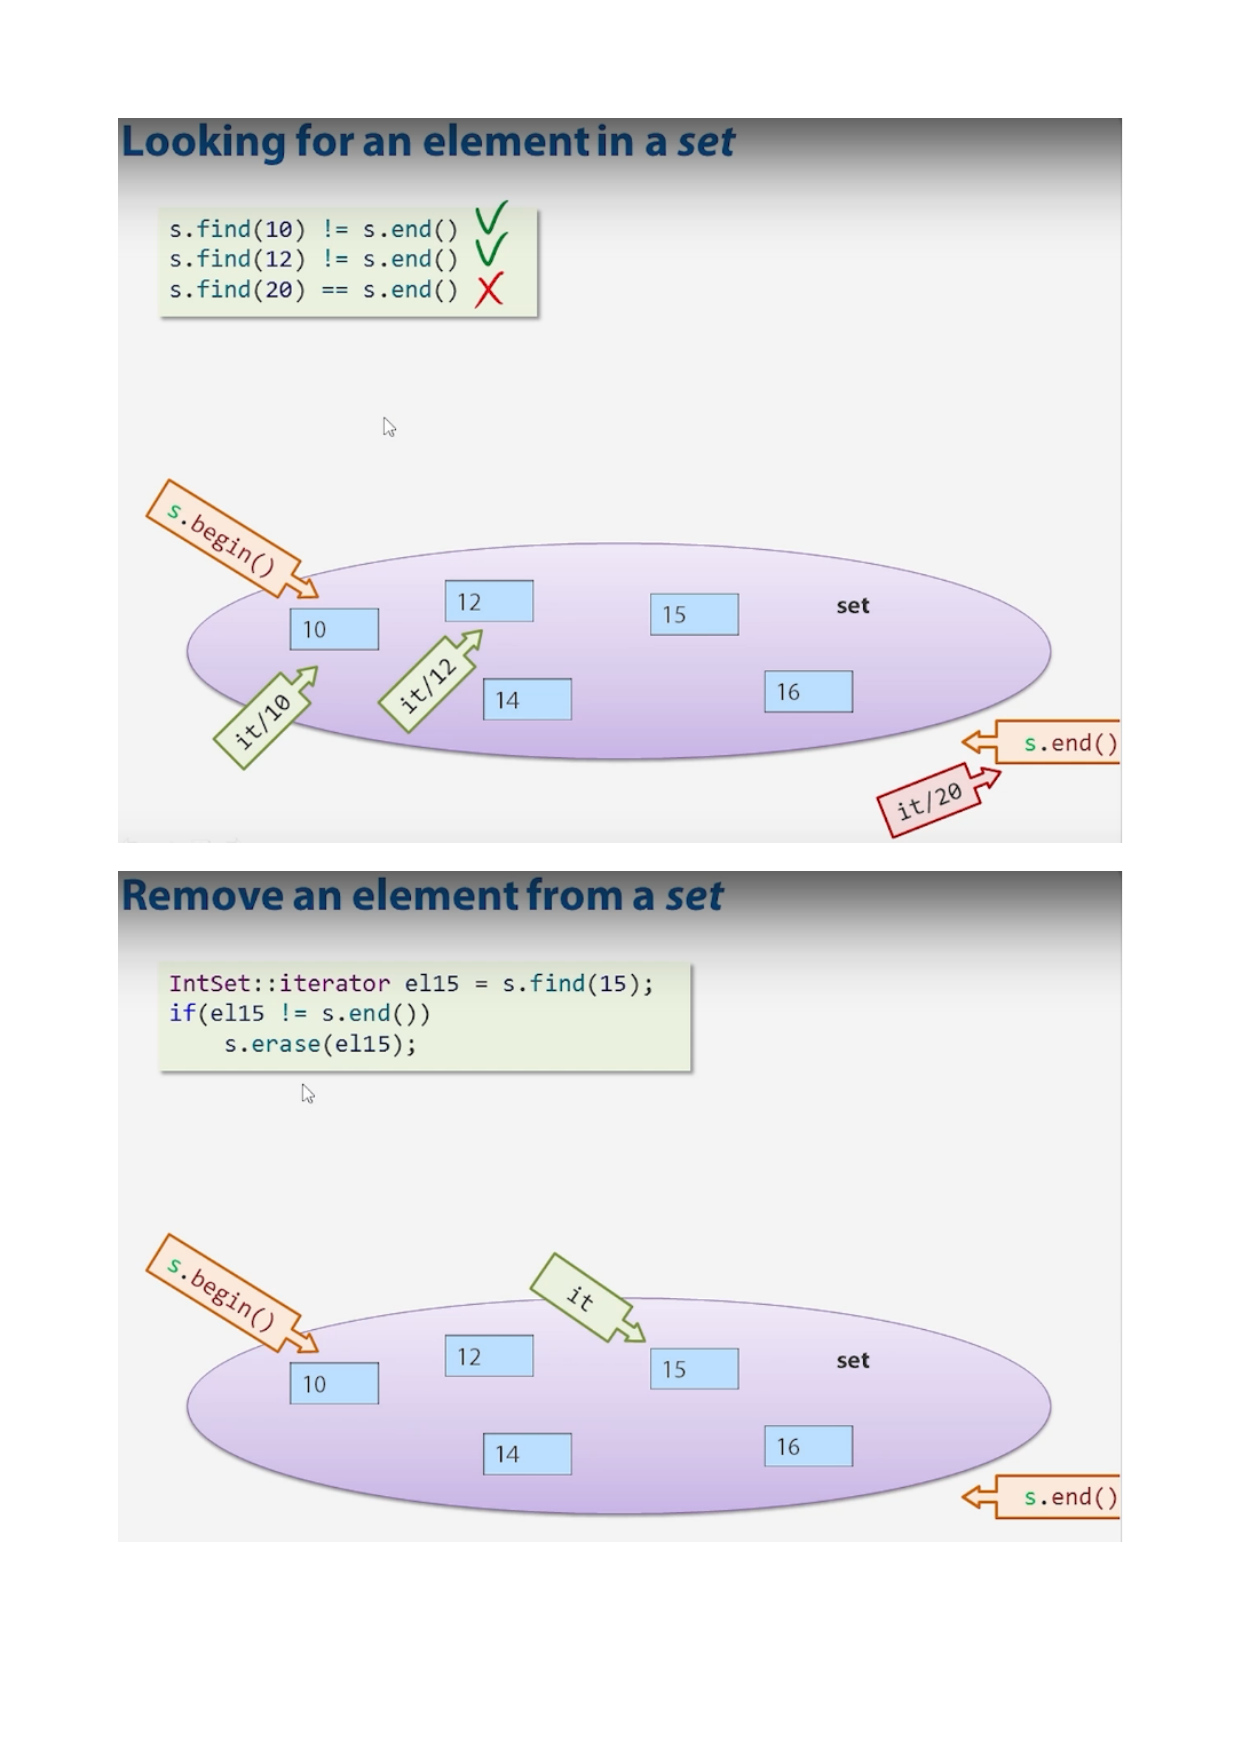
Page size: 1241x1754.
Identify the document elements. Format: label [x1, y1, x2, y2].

picture [118, 118, 1123, 843]
picture [118, 871, 1123, 1542]
